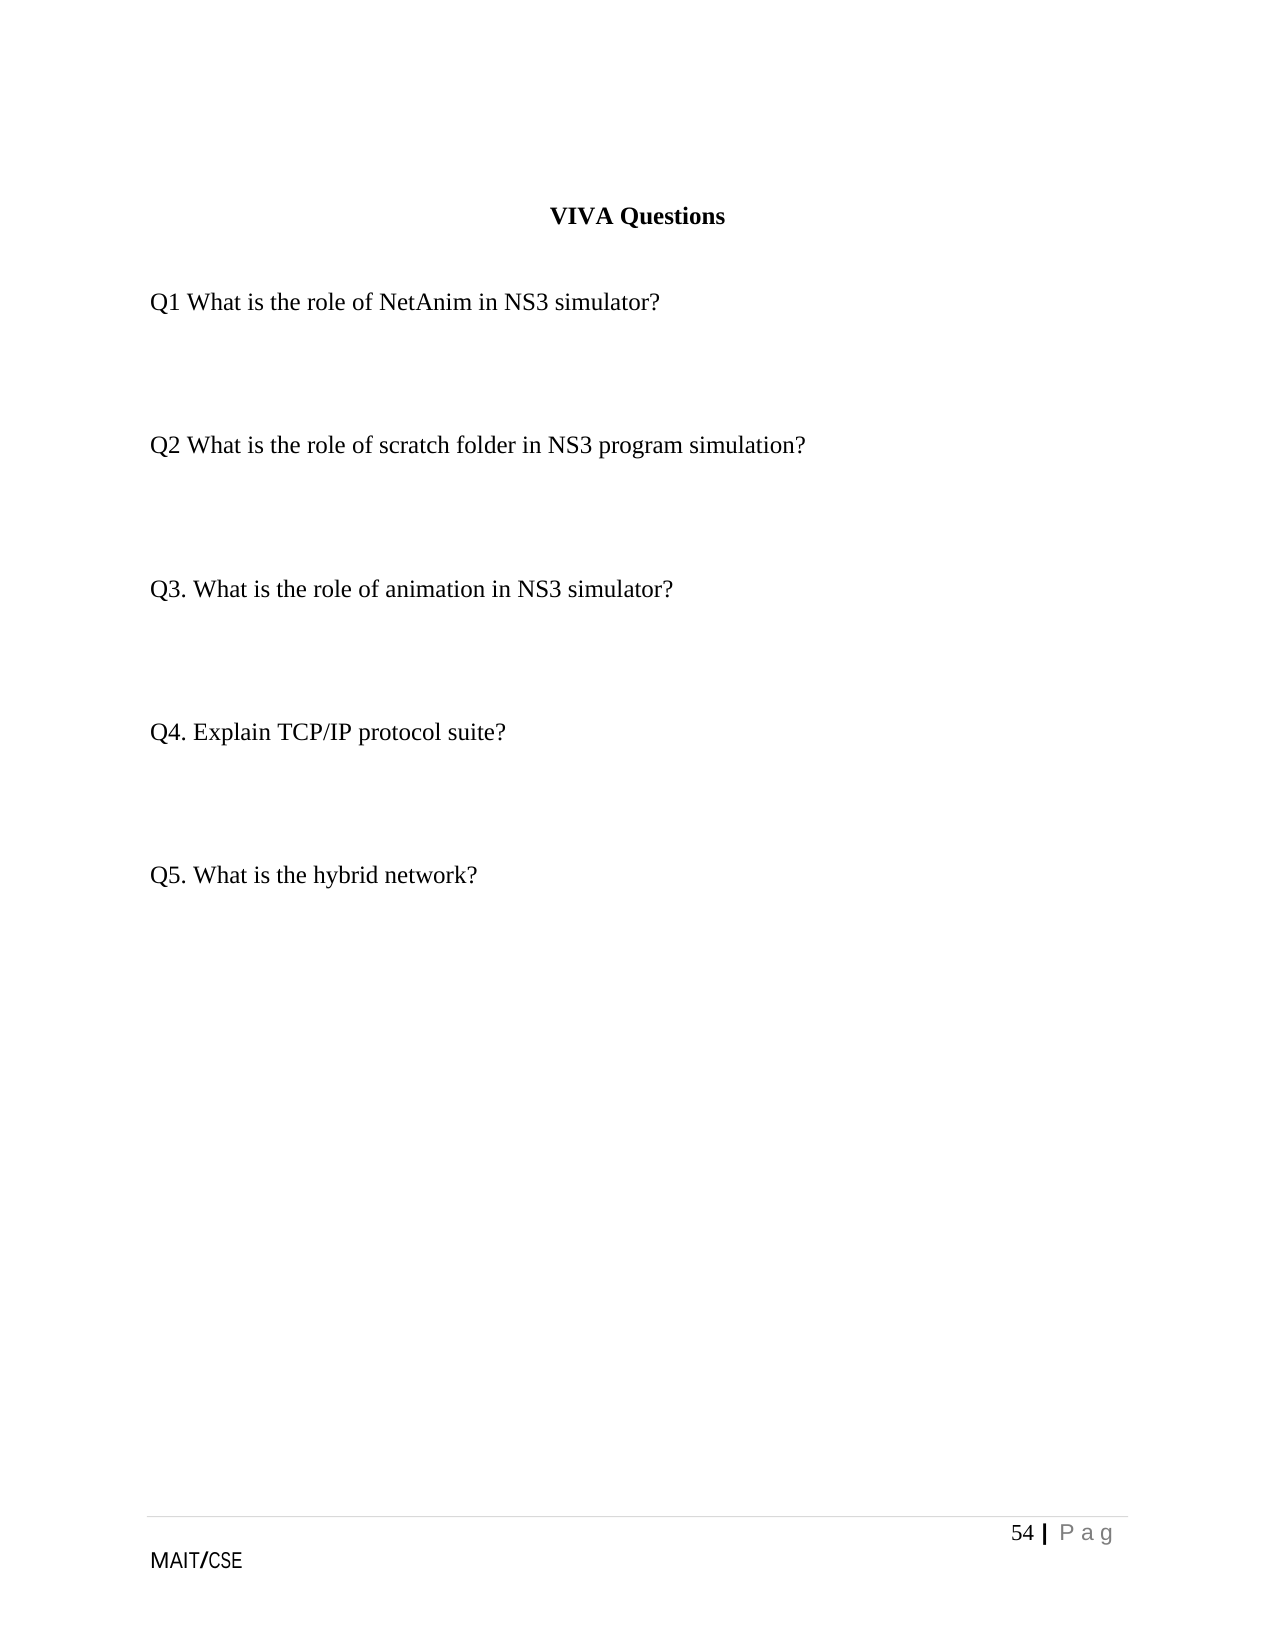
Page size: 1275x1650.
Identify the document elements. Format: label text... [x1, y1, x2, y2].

text Q1 What is the role of NetAnim in NS3 simulator? [150, 287, 1212, 316]
subtitle VIVA Questions [348, 201, 927, 230]
text Q5. What is the hybrid network? [150, 860, 1212, 889]
text Q3. What is the role of animation in NS3 simulator? [150, 574, 1212, 602]
text Q2 What is the role of scratch folder in NS3 program simulation? [150, 431, 1212, 459]
text Q4. Explain TCP/IP protocol suite? [150, 717, 1212, 745]
